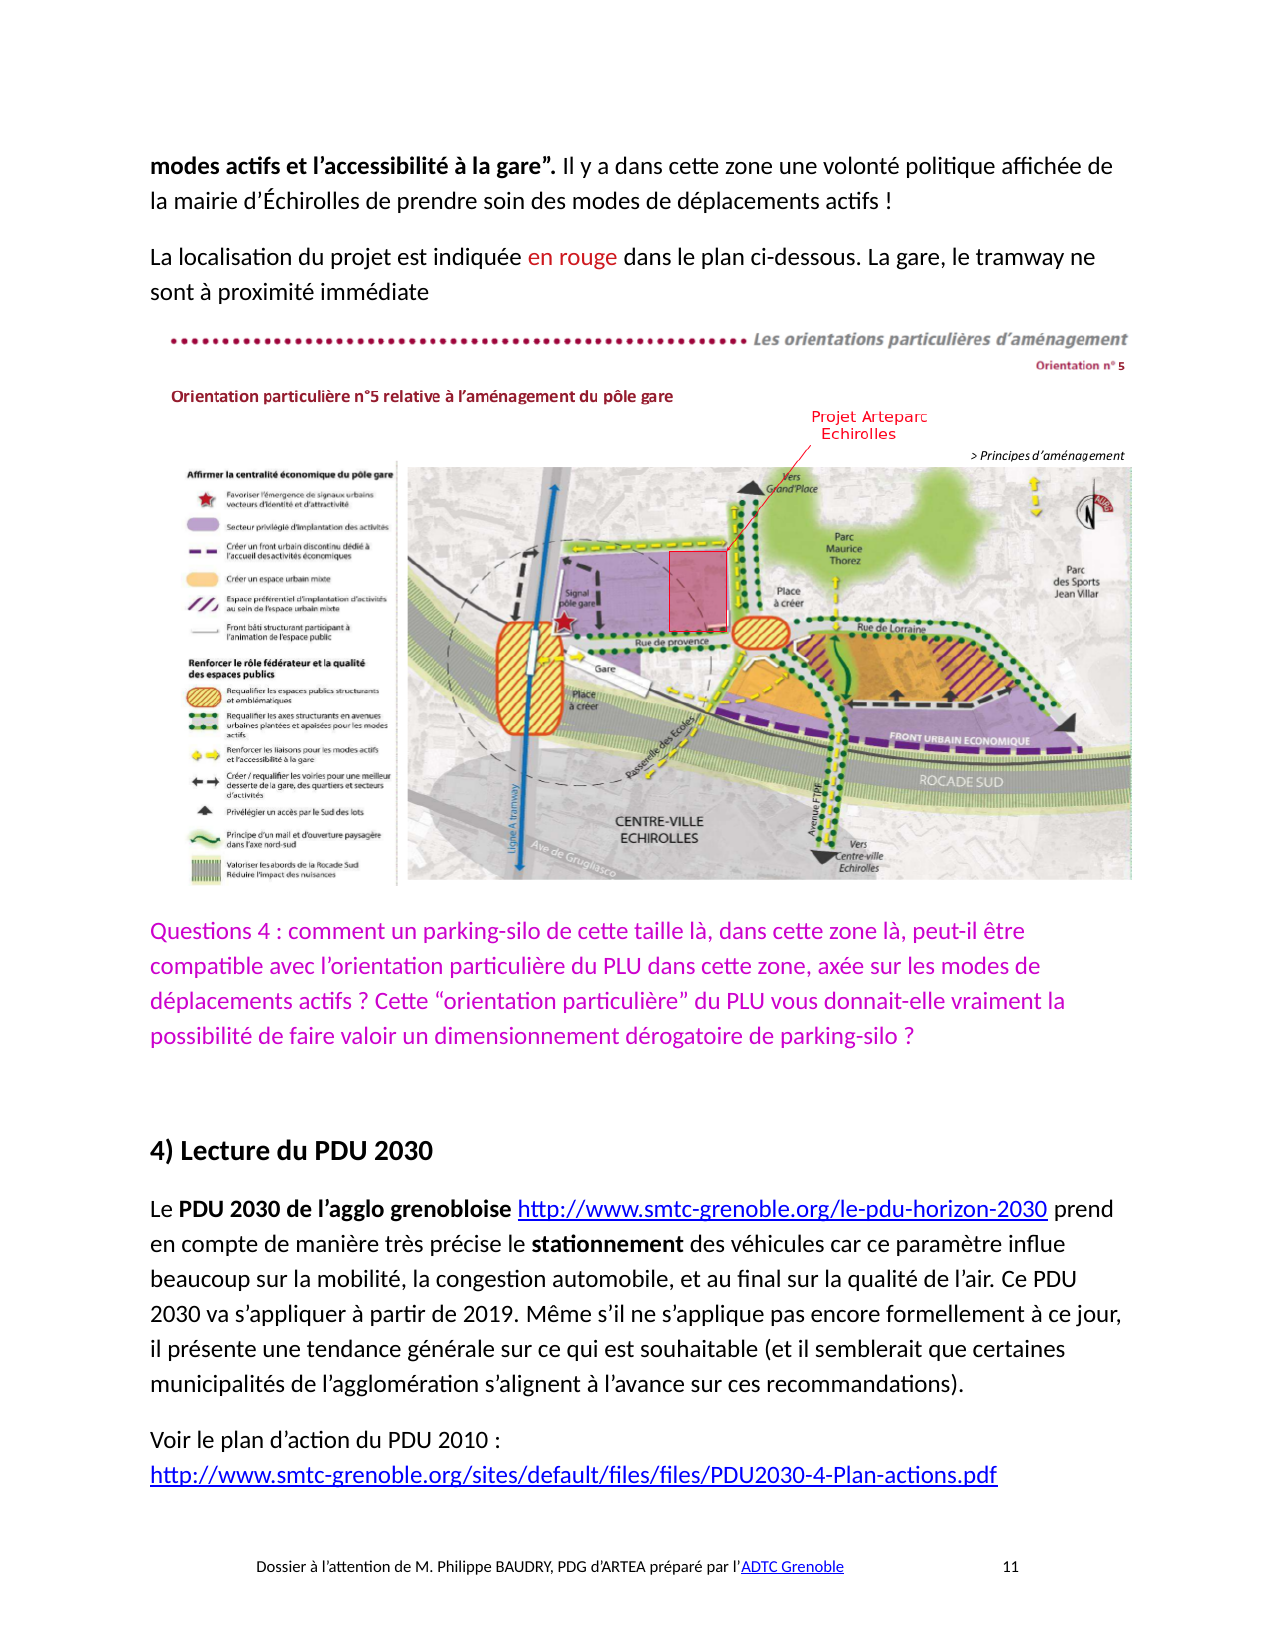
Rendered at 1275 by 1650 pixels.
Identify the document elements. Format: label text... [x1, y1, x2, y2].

picture [162, 323, 1138, 886]
text Voir le plan d’action du PDU 2010 : http://www.smtc-grenoble.org/sites/default/files/files/PDU2030-4-Plan-actions.pdf [150, 1424, 1125, 1490]
text modes actifs et l’accessibilité à la gare”. Il y a dans cette zone une volonté politique affichée de la mairie d’Échirolles de prendre soin des modes de déplacements actifs ! [150, 150, 1125, 216]
text 4) Lecture du PDU 2030 [150, 1132, 1125, 1167]
text La localisation du projet est indiquée en rouge dans le plan ci-dessous. La gare, le tramway ne sont à proximité immédiate [150, 241, 1125, 306]
text Questions 4 : comment un parking-silo de cette taille là, dans cette zone là, peut-il être compatible avec l’orientation particulière du PLU dans cette zone, axée sur les modes de déplacements actifs ? Cette “orientation particulière” du PLU vous donnait-elle vraiment la possibilité de faire valoir un dimensionnement dérogatoire de parking-silo ? [150, 332, 1125, 1051]
text Le PDU 2030 de l’agglo grenobloise http://www.smtc-grenoble.org/le-pdu-horizon-2030 prend en compte de manière très précise le stationnement des véhicules car ce paramètre influe beaucoup sur la mobilité, la congestion automobile, et au final sur la qualité de l’air. Ce PDU 2030 va s’appliquer à partir de 2019. Même s’il ne s’applique pas encore formellement à ce jour, il présente une tendance générale sur ce qui est souhaitable (et il semblerait que certaines municipalités de l’agglomération s’alignent à l’avance sur ces recommandations). [150, 1193, 1125, 1399]
